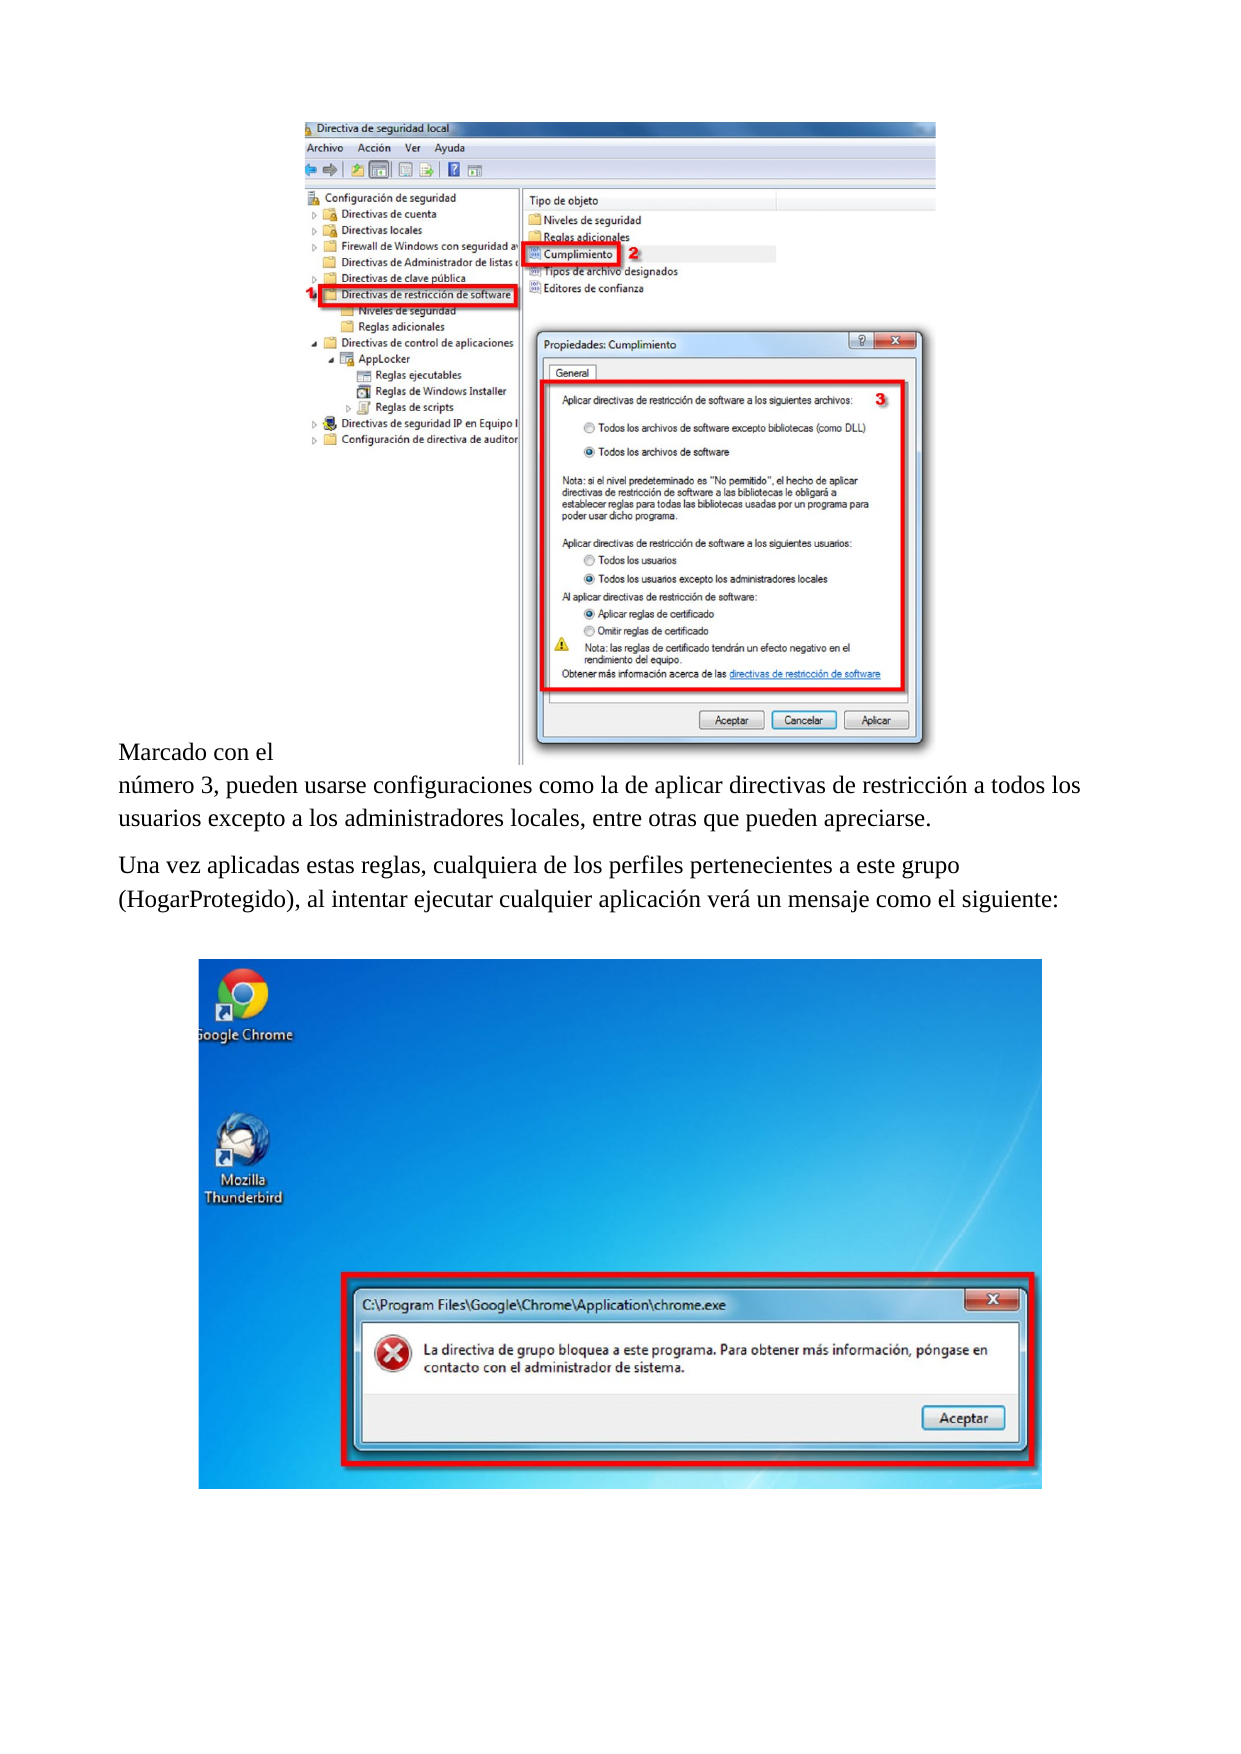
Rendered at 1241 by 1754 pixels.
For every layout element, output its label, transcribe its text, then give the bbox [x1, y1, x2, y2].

text Marcado con el número 3, pueden usarse configuraciones como la de aplicar directivas de restricción a todos los usuarios excepto a los administradores locales, entre otras que pueden apreciarse. [118, 737, 1122, 832]
picture [304, 122, 936, 765]
text Una vez aplicadas estas reglas, cualquiera de los perfiles pertenecientes a este grupo (HogarProtegido), al intentar ejecutar cualquier aplicación verá un mensaje como el siguiente: [118, 851, 1122, 912]
picture [198, 959, 1042, 1489]
